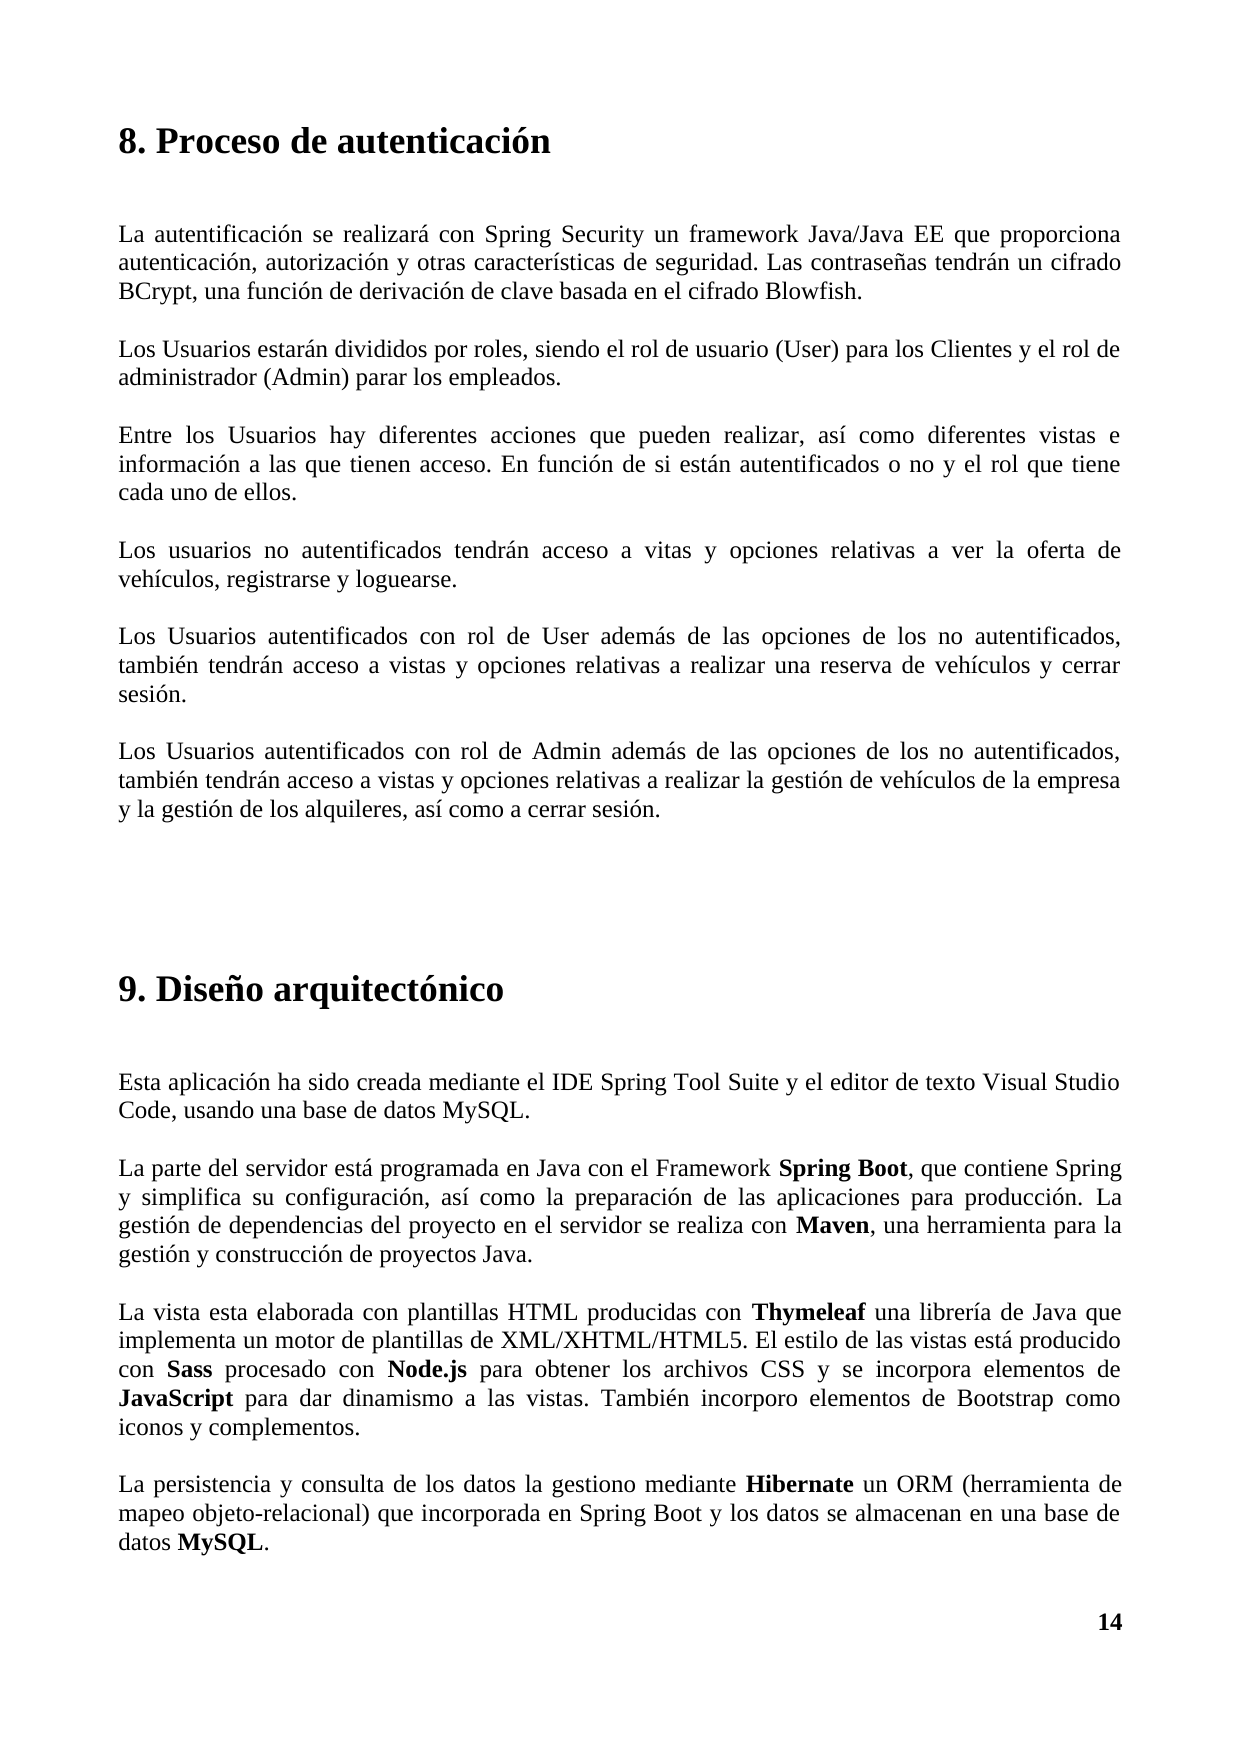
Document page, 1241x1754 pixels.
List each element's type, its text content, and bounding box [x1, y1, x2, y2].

text Los Usuarios estarán divididos por roles, siendo el rol de usuario (User) para los Clientes y el rol de administrador (Admin) parar los empleados. [118, 334, 1122, 391]
text La parte del servidor está programada en Java con el Framework Spring Boot, que contiene Spring y simplifica su configuración, así como la preparación de las aplicaciones para producción. La gestión de dependencias del proyecto en el servidor se realiza con Maven, una herramienta para la gestión y construcción de proyectos Java. [118, 1153, 1122, 1268]
text La persistencia y consulta de los datos la gestiono mediante Hibernate un ORM (herramienta de mapeo objeto-relacional) que incorporada en Spring Boot y los datos se almacenan en una base de datos MySQL. [118, 1469, 1122, 1556]
text Los usuarios no autentificados tendrán acceso a vitas y opciones relativas a ver la oferta de vehículos, registrarse y loguearse. [118, 535, 1122, 592]
text Entre los Usuarios hay diferentes acciones que pueden realizar, así como diferentes vistas e información a las que tienen acceso. En función de si están autentificados o no y el rol que tiene cada uno de ellos. [118, 420, 1122, 506]
text 9. Diseño arquitectónico [118, 966, 1122, 1009]
text La autentificación se realizará con Spring Security un framework Java/Java EE que proporciona autenticación, autorización y otras características de seguridad. Las contraseñas tendrán un cifrado BCrypt, una función de derivación de clave basada en el cifrado Blowfish. [118, 219, 1122, 305]
text Los Usuarios autentificados con rol de Admin además de las opciones de los no autentificados, también tendrán acceso a vistas y opciones relativas a realizar la gestión de vehículos de la empresa y la gestión de los alquileres, así como a cerrar sesión. [118, 736, 1122, 822]
text 8. Proceso de autenticación [118, 118, 1122, 161]
text Los Usuarios autentificados con rol de User además de las opciones de los no autentificados, también tendrán acceso a vistas y opciones relativas a realizar una reserva de vehículos y cerrar sesión. [118, 621, 1122, 707]
text Esta aplicación ha sido creada mediante el IDE Spring Tool Suite y el editor de texto Visual Studio Code, usando una base de datos MySQL. [118, 1067, 1122, 1124]
text La vista esta elaborada con plantillas HTML producidas con Thymeleaf una librería de Java que implementa un motor de plantillas de XML/XHTML/HTML5. El estilo de las vistas está producido con Sass procesado con Node.js para obtener los archivos CSS y se incorpora elementos de JavaScript para dar dinamismo a las vistas. También incorporo elementos de Bootstrap como iconos y complementos. [118, 1297, 1122, 1441]
